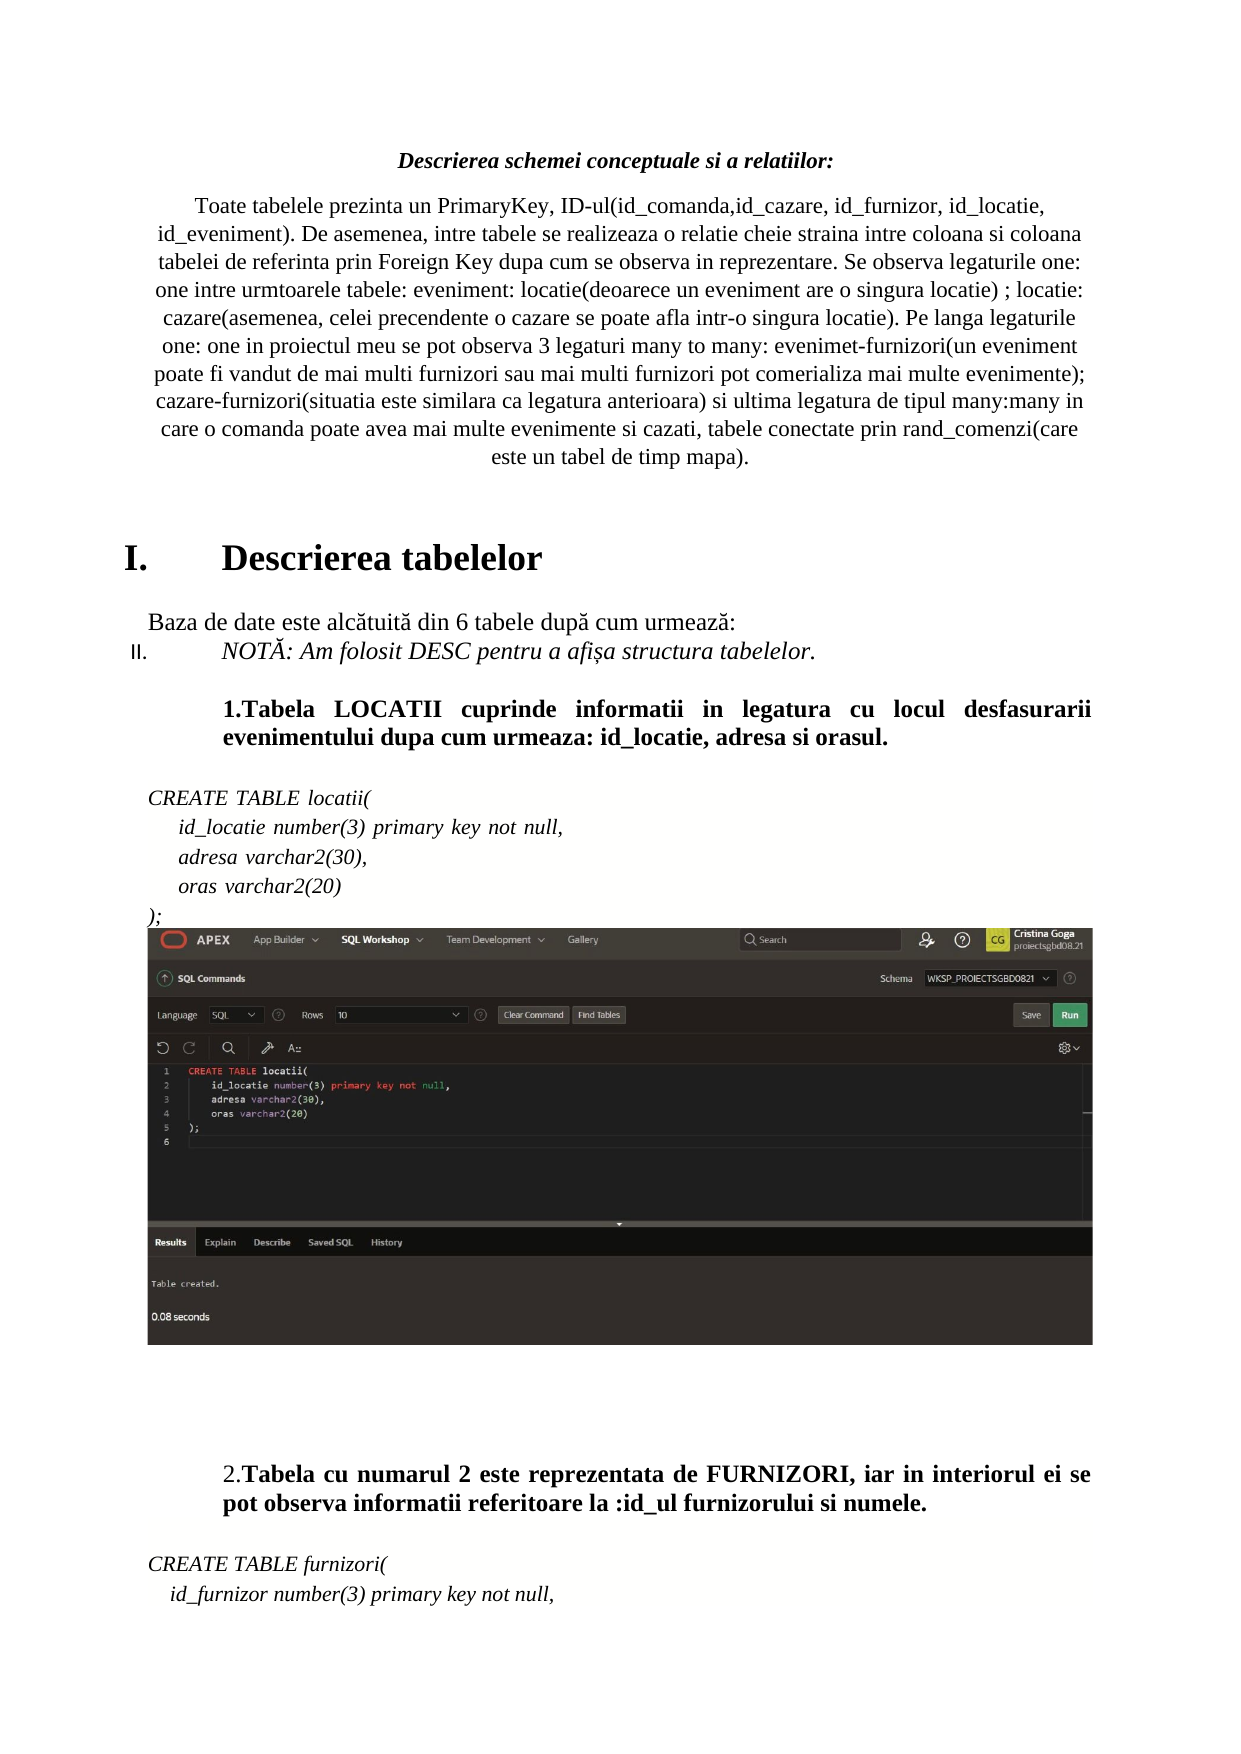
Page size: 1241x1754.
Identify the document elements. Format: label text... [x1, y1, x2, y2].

text CREATE TABLE locatii( [148, 780, 1093, 810]
text ); [148, 899, 1093, 928]
list NOTĂ: Am folosit DESC pentru a afișa structura tabelelor. [148, 636, 1093, 665]
text Descrierea schemei conceptuale si a relatiilor: [148, 148, 1093, 174]
list 1.Tabela LOCATII cuprinde informatii in legatura cu locul desfasurarii evenimentului dupa cum urmeaza: id_locatie, adresa si orasul. [223, 694, 1093, 751]
text adresa varchar2(30), [148, 839, 1093, 869]
text id_locatie number(3) primary key not null, [148, 810, 1093, 839]
text id_furnizor number(3) primary key not null, [148, 1576, 1093, 1606]
text CREATE TABLE furnizori( [148, 1546, 1093, 1576]
text Toate tabelele prezinta un PrimaryKey, ID-ul(id_comanda,id_cazare, id_furnizor, id_locatie, id_eveniment). De asemenea, intre tabele se realizeaza o relatie cheie straina intre coloana si coloana tabelei de referinta prin Foreign Key dupa cum se observa in reprezentare. Se observa legaturile one: one intre urmtoarele tabele: eveniment: locatie(deoarece un eveniment are o singura locatie) ; locatie: cazare(asemenea, celei precendente o cazare se poate afla intr-o singura locatie). Pe langa legaturile one: one in proiectul meu se pot observa 3 legaturi many to many: evenimet-furnizori(un eveniment poate fi vandut de mai multi furnizori sau mai multi furnizori pot comerializa mai multe evenimente); cazare-furnizori(situatia este similara ca legatura anterioara) si ultima legatura de tipul many:many in care o comanda poate avea mai multe evenimente si cazati, tabele conectate prin rand_comenzi(care este un tabel de timp mapa). [148, 192, 1093, 470]
text Baza de date este alcătuită din 6 tabele după cum urmează: [148, 607, 1093, 636]
list Descrierea tabelelor [148, 535, 1093, 578]
text oras varchar2(20) [148, 869, 1093, 899]
list 2.Tabela cu numarul 2 este reprezentata de FURNIZORI, iar in interiorul ei se pot observa informatii referitoare la :id_ul furnizorului si numele. [223, 1459, 1093, 1517]
